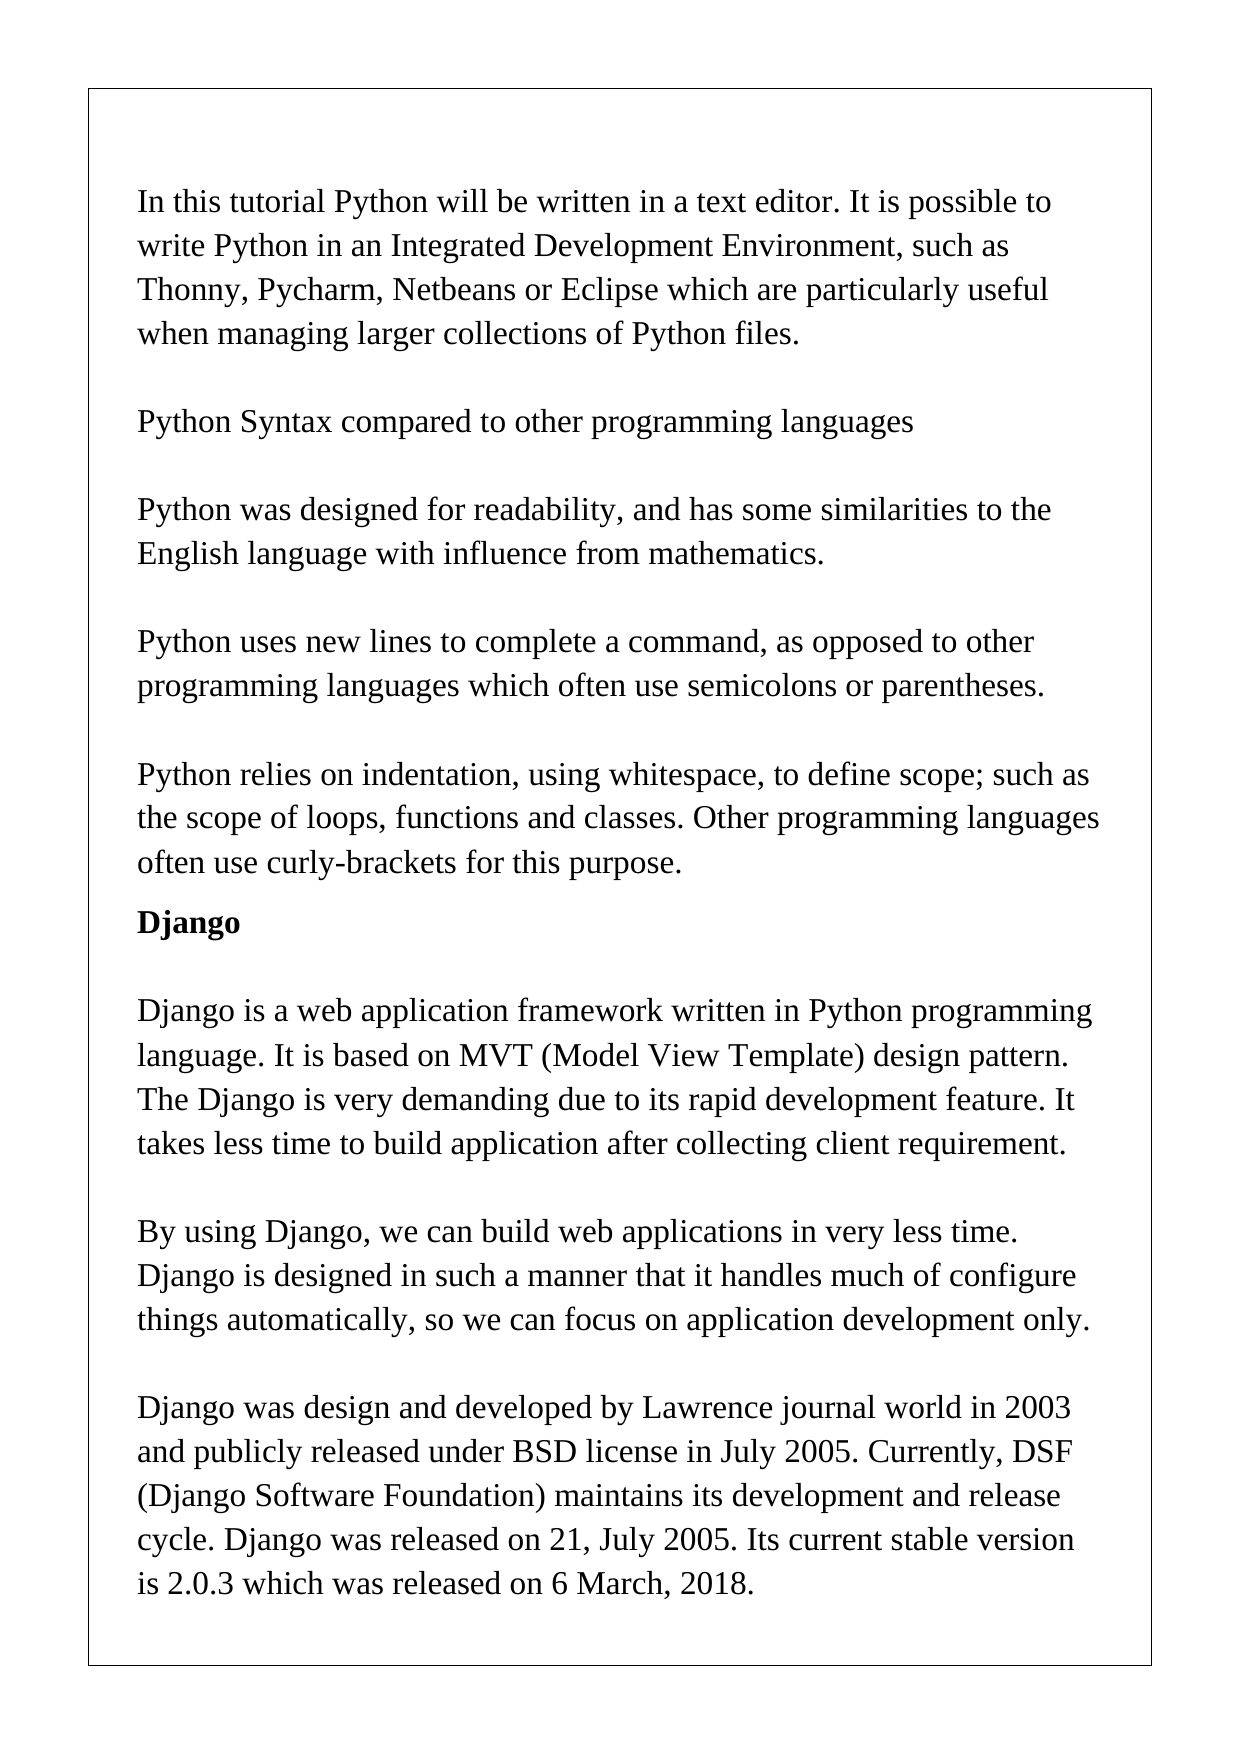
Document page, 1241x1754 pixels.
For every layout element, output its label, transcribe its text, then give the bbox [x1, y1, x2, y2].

text In this tutorial Python will be written in a text editor. It is possible to write Python in an Integrated Development Environment, such as Thonny, Pycharm, Netbeans or Eclipse which are particularly useful when managing larger collections of Python files. Python Syntax compared to other programming languages Python was designed for readability, and has some similarities to the English language with influence from mathematics. Python uses new lines to complete a command, as opposed to other programming languages which often use semicolons or parentheses. Python relies on indentation, using whitespace, to define scope; such as the scope of loops, functions and classes. Other programming languages often use curly-brackets for this purpose. [137, 137, 1103, 880]
text Django Django is a web application framework written in Python programming language. It is based on MVT (Model View Template) design pattern. The Django is very demanding due to its rapid development feature. It takes less time to build application after collecting client requirement. By using Django, we can build web applications in very less time. Django is designed in such a manner that it handles much of configure things automatically, so we can focus on application development only. Django was design and developed by Lawrence journal world in 2003 and publicly released under BSD license in July 2005. Currently, DSF (Django Software Foundation) maintains its development and release cycle. Django was released on 21, July 2005. Its current stable version is 2.0.3 which was released on 6 March, 2018. [137, 903, 1103, 1602]
